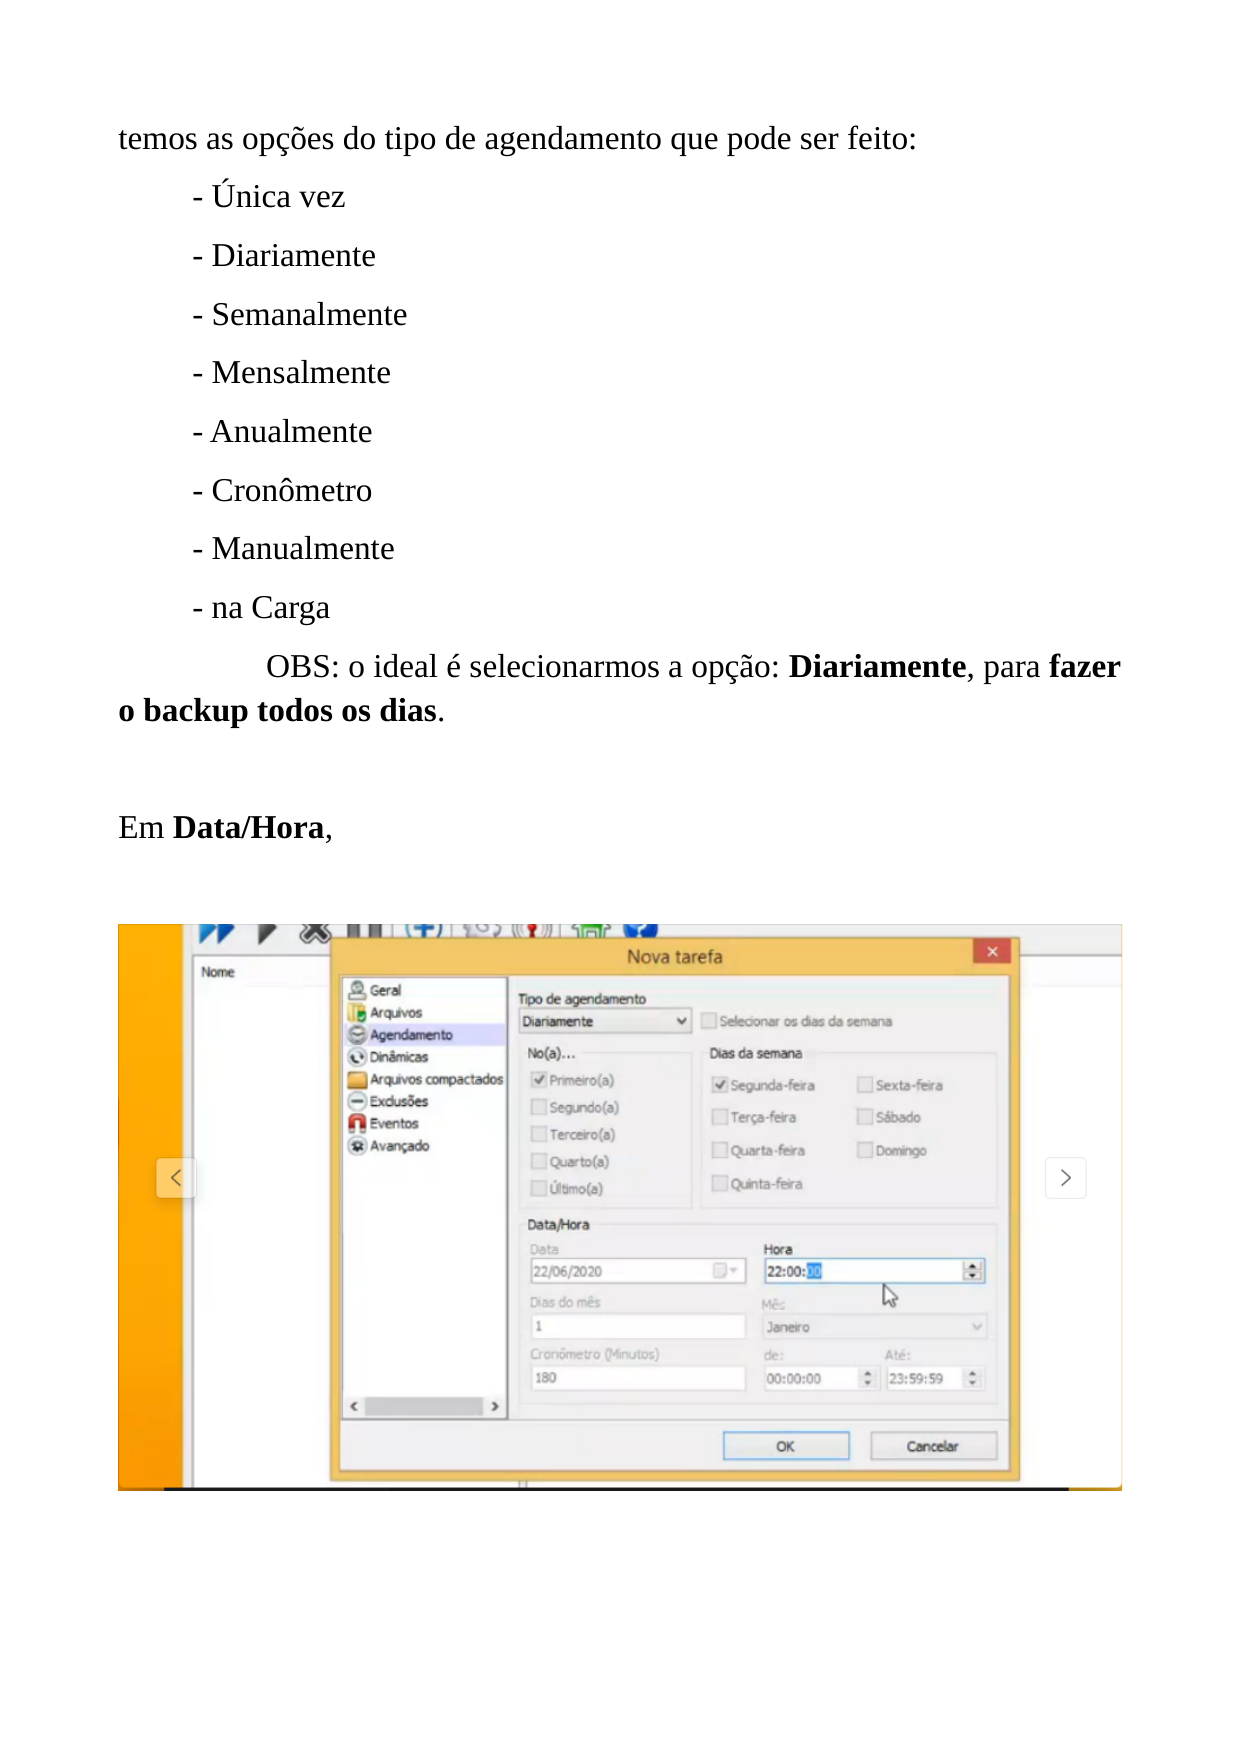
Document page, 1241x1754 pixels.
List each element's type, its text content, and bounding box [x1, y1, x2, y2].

text - Única vez [118, 177, 1122, 215]
text - na Carga [118, 587, 1122, 626]
text Em Data/Hora, [118, 807, 1122, 846]
text - Anualmente [118, 411, 1122, 450]
text - Semanalmente [118, 294, 1122, 332]
text - Manualmente [118, 529, 1122, 567]
picture [118, 924, 1123, 1491]
text temos as opções do tipo de agendamento que pode ser feito: [118, 118, 1122, 156]
text - Mensalmente [118, 353, 1122, 391]
text - Cronômetro [118, 470, 1122, 508]
text - Diariamente [118, 235, 1122, 274]
text OBS: o ideal é selecionarmos a opção: Diariamente, para fazer o backup todos os dias. [118, 646, 1122, 728]
